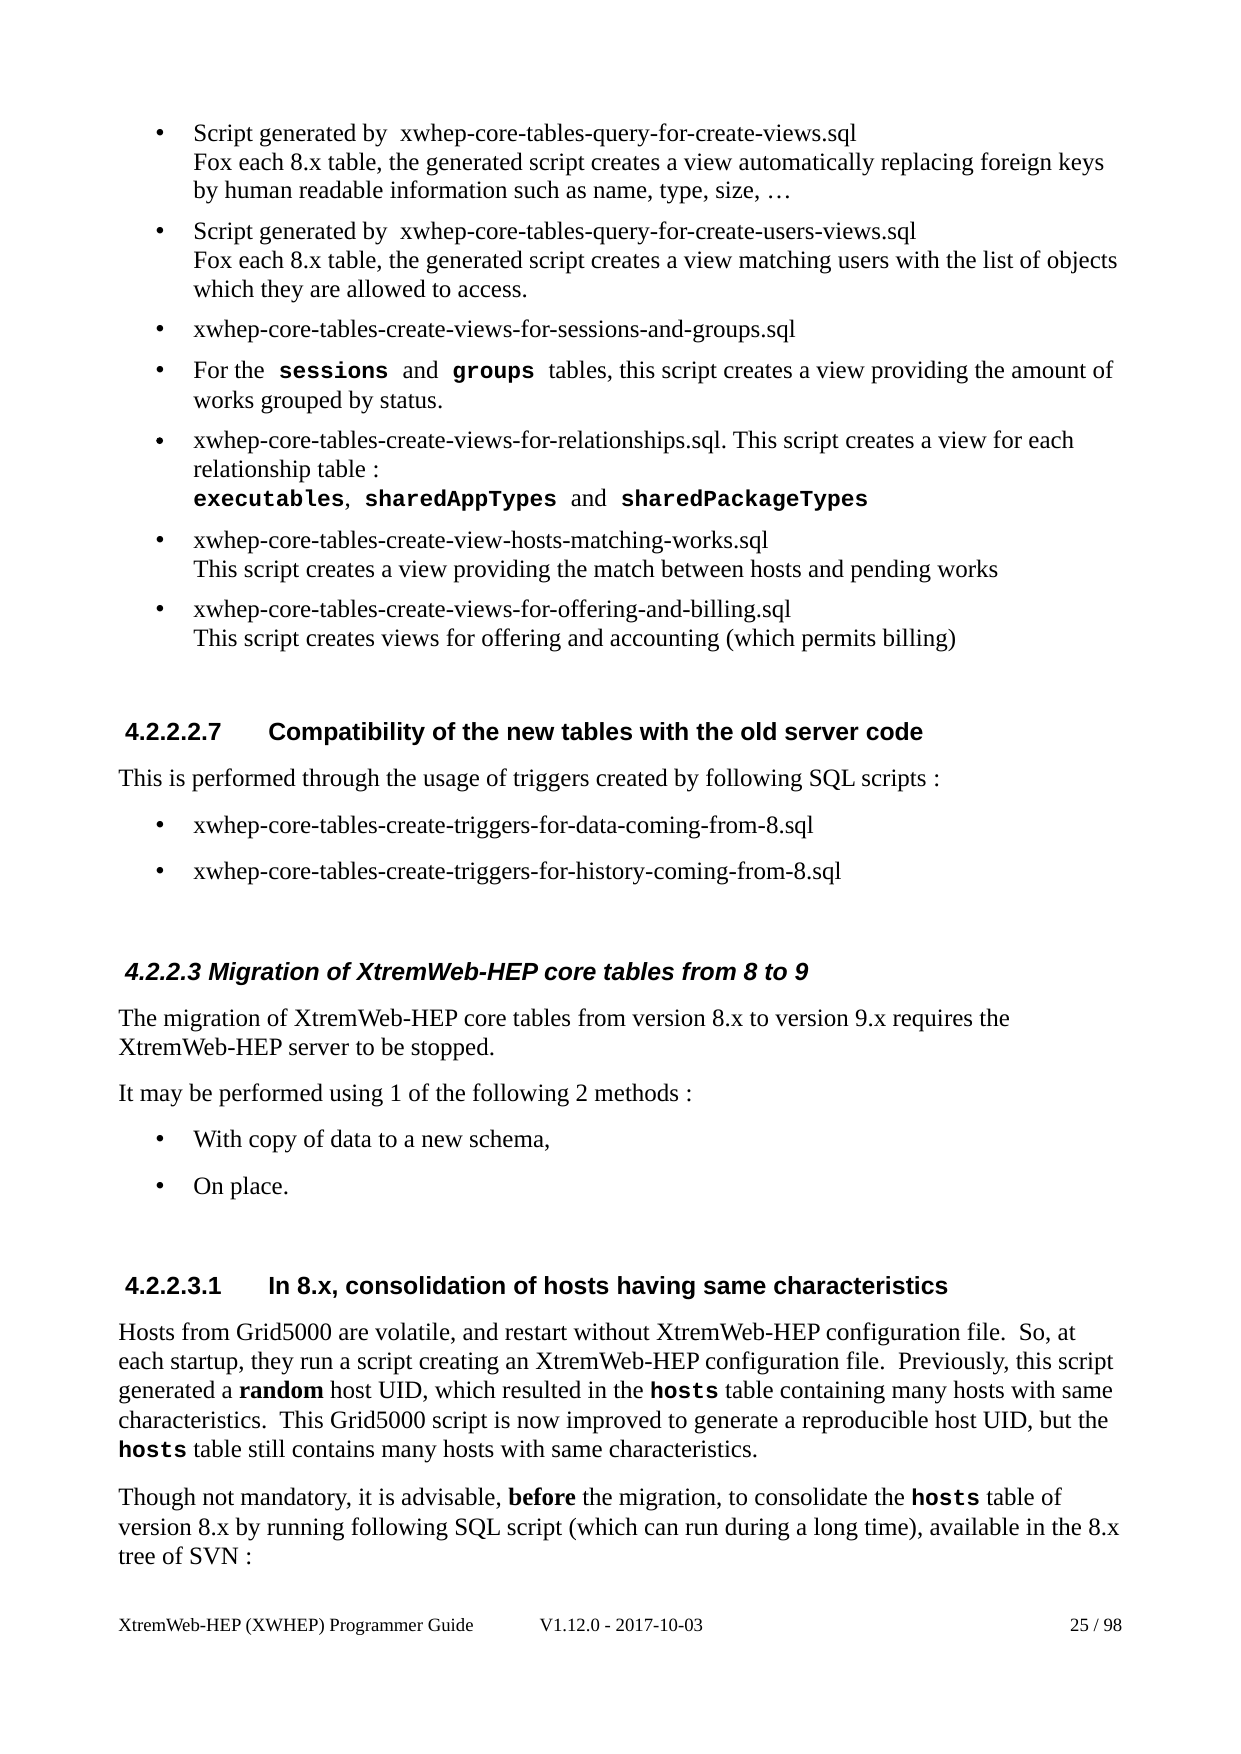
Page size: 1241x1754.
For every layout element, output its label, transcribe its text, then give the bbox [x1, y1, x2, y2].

list On place. [156, 1171, 1122, 1200]
list xwhep-core-tables-create-views-for-relationships.sql. This script creates a view for each relationship table : executables, sharedAppTypes and sharedPackageTypes [156, 425, 1122, 513]
list Script generated by xwhep-core-tables-query-for-create-users-views.sql Fox each 8.x table, the generated script creates a view matching users with the list of objects which they are allowed to access. [156, 216, 1122, 302]
subtitle Migration of XtremWeb-HEP core tables from 8 to 9 [118, 957, 1122, 985]
list xwhep-core-tables-create-views-for-offering-and-billing.sql This script creates views for offering and accounting (which permits billing) [156, 594, 1122, 652]
text The migration of XtremWeb-HEP core tables from version 8.x to version 9.x requires the XtremWeb-HEP server to be stopped. [118, 1003, 1122, 1060]
list Script generated by xwhep-core-tables-query-for-create-views.sql Fox each 8.x table, the generated script creates a view automatically replacing foreign keys by human readable information such as name, type, size, … [156, 118, 1122, 204]
text It may be performed using 1 of the following 2 methods : [118, 1078, 1122, 1107]
list xwhep-core-tables-create-views-for-sessions-and-groups.sql [156, 314, 1122, 343]
subtitle Compatibility of the new tables with the old server code [118, 717, 1122, 746]
list xwhep-core-tables-create-triggers-for-data-coming-from-8.sql [156, 810, 1122, 839]
list With copy of data to a new schema, [156, 1124, 1122, 1153]
subtitle In 8.x, consolidation of hosts having same characteristics [118, 1271, 1122, 1300]
list xwhep-core-tables-create-view-hosts-matching-works.sql This script creates a view providing the match between hosts and pending works [156, 525, 1122, 582]
list For the sessions and groups tables, this script creates a view providing the amount of works grouped by status. [156, 355, 1122, 414]
text Hosts from Grid5000 are volatile, and restart without XtremWeb-HEP configuration file. So, at each startup, they run a script creating an XtremWeb-HEP configuration file. Previously, this script generated a random host UID, which resulted in the hosts table containing many hosts with same characteristics. This Grid5000 script is now improved to generate a reprodu­cible host UID, but the hosts table still contains many hosts with same characteristics. [118, 1317, 1122, 1464]
text This is performed through the usage of triggers created by following SQL scripts : [118, 763, 1122, 792]
list xwhep-core-tables-create-triggers-for-history-coming-from-8.sql [156, 856, 1122, 885]
text Though not mandatory, it is advisable, before the migration, to consolidate the hosts table of version 8.x by running following SQL script (which can run during a long time), available in the 8.x tree of SVN : [118, 1482, 1122, 1569]
